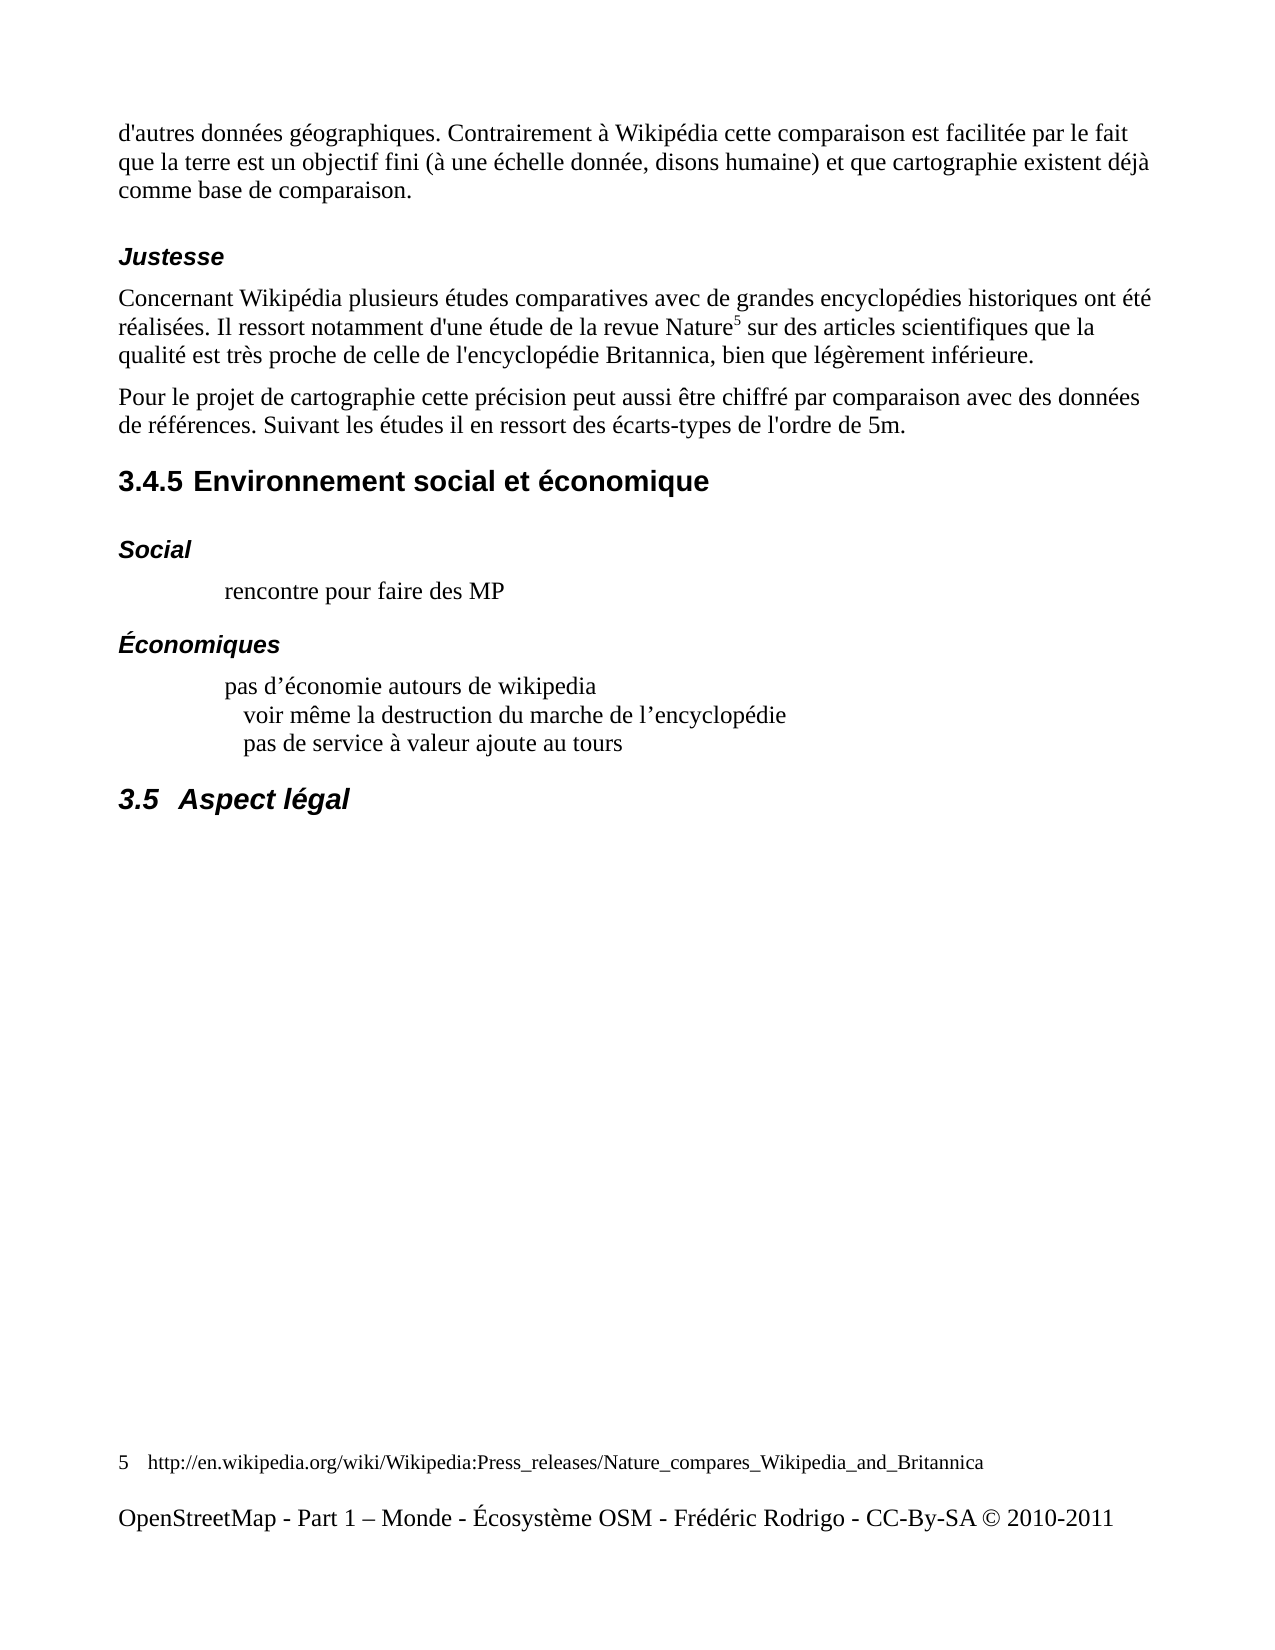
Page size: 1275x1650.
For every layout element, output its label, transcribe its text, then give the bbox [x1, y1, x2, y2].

text voir même la destruction du marche de l’encyclopédie [118, 700, 1157, 728]
subtitle Environnement social et économique [118, 464, 1157, 498]
subtitle Aspect légal [118, 782, 1157, 816]
text d'autres données géographiques. Contrairement à Wikipédia cette comparaison est facilitée par le fait que la terre est un objectif fini (à une échelle donnée, disons humaine) et que cartographie existent déjà comme base de comparaison. [118, 118, 1157, 204]
text rencontre pour faire des MP [118, 576, 1157, 605]
text http://en.wikipedia.org/wiki/Wikipedia:Press_releases/Nature_compares_Wikipedia_and_Britannica [118, 1449, 1157, 1474]
text pas de service à valeur ajoute au tours [118, 728, 1157, 757]
subtitle Social [118, 535, 1157, 564]
subtitle Justesse [118, 242, 1157, 270]
text Concernant Wikipédia plusieurs études comparatives avec de grandes encyclopédies historiques ont été réalisées. Il ressort notamment d'une étude de la revue Nature sur des articles scientifiques que la qualité est très proche de celle de l'encyclopédie Britannica, bien que légèrement inférieure. [118, 283, 1157, 369]
text pas d’économie autours de wikipedia [118, 671, 1157, 700]
subtitle Économiques [118, 630, 1157, 658]
text Pour le projet de cartographie cette précision peut aussi être chiffré par comparaison avec des données de références. Suivant les études il en ressort des écarts-types de l'ordre de 5m. [118, 382, 1157, 439]
